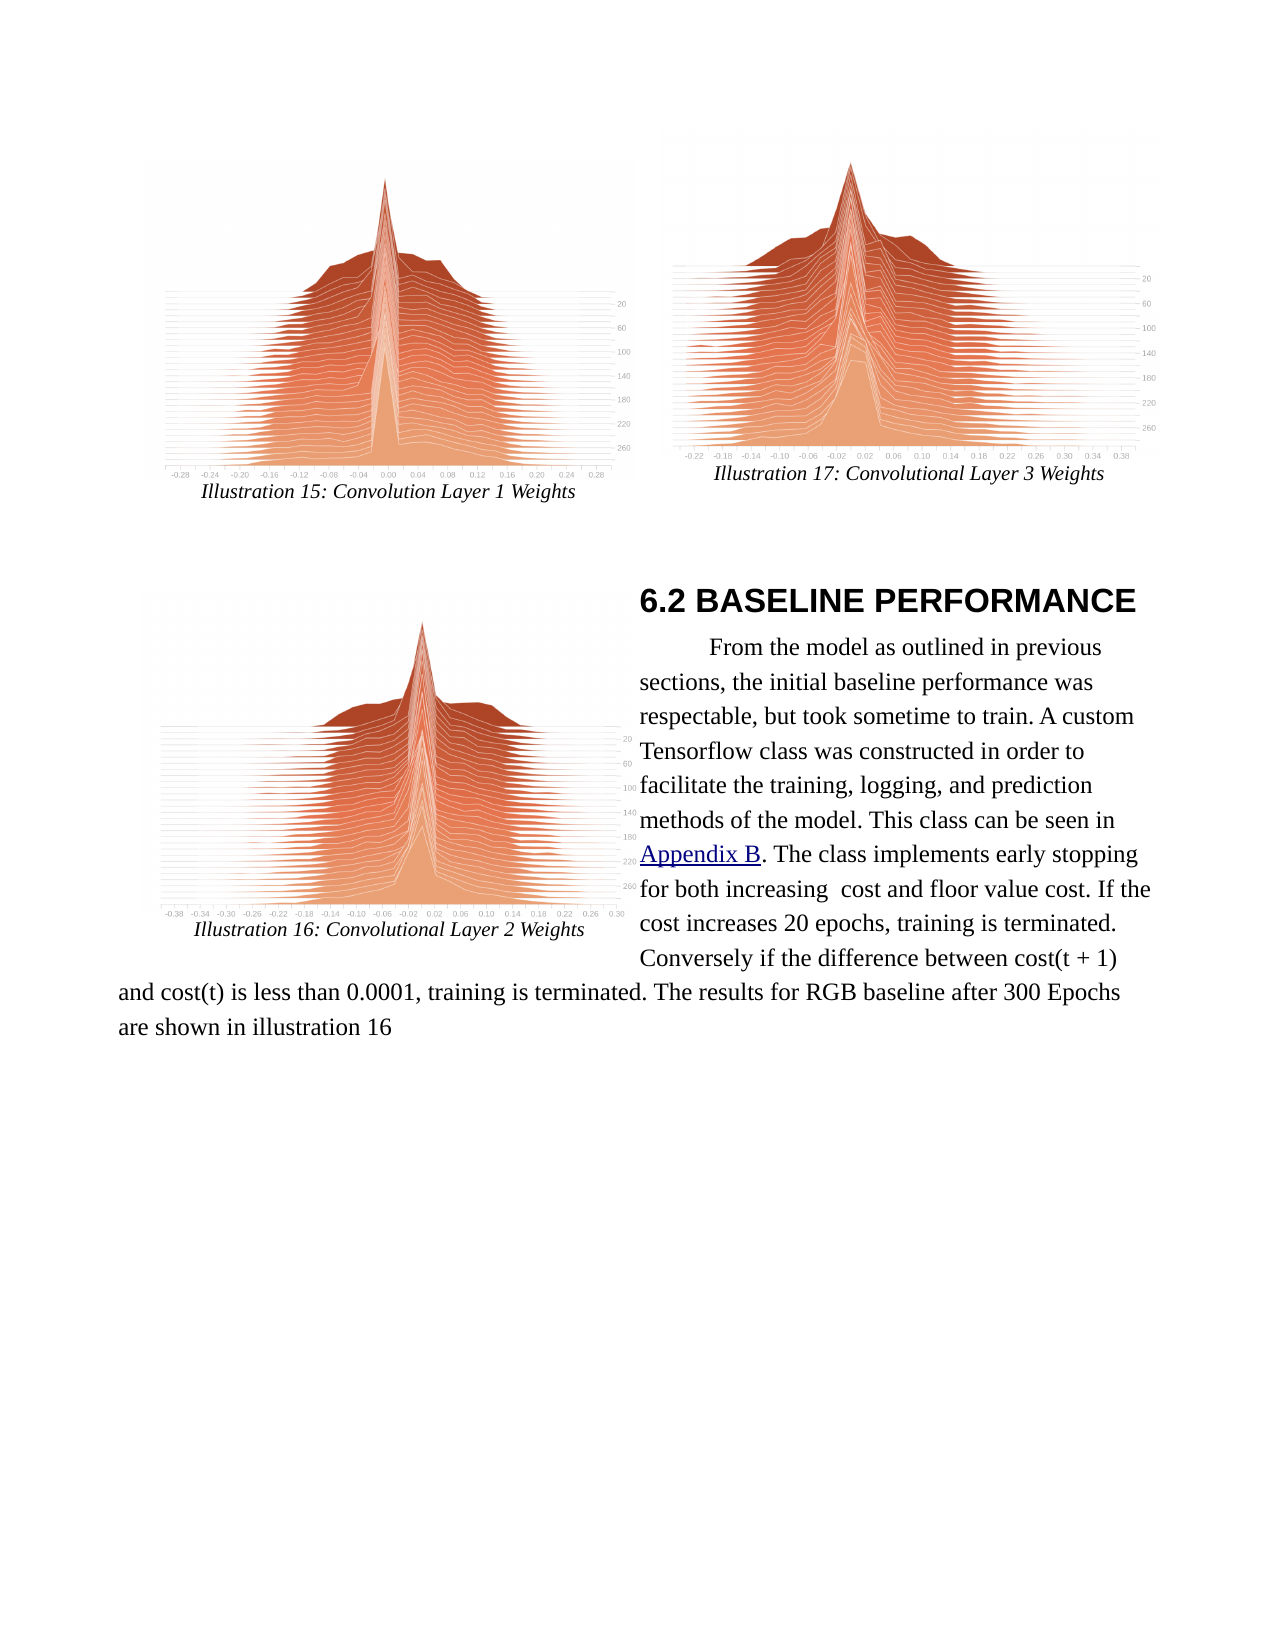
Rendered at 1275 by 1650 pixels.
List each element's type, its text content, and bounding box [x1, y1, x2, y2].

picture [142, 154, 636, 479]
subtitle [118, 581, 141, 620]
text Illustration 15: Convolution Layer 1 Weights [142, 479, 636, 503]
text From the model as outlined in previous sections, the initial baseline performance was respectable, but took sometime to train. A custom Tensorflow class was constructed in order to facilitate the training, logging, and prediction methods of the model. This class can be seen in Appendix B. The class implements early stopping for both increasing cost and floor value cost. If the cost increases 20 epochs, training is terminated. Conversely if the difference between cost(t + 1) and cost(t) is less than 0.0001, training is terminated. The results for RGB baseline after 300 Epochs are shown in illustration 16 [118, 632, 1157, 1041]
text Illustration 16: Convolutional Layer 2 Weights [141, 918, 639, 941]
text Illustration 17: Convolutional Layer 3 Weights [659, 461, 1161, 485]
picture [658, 126, 1161, 461]
subtitle 6.2 BASELINE PERFORMANCE [639, 581, 1157, 620]
picture [140, 586, 640, 918]
